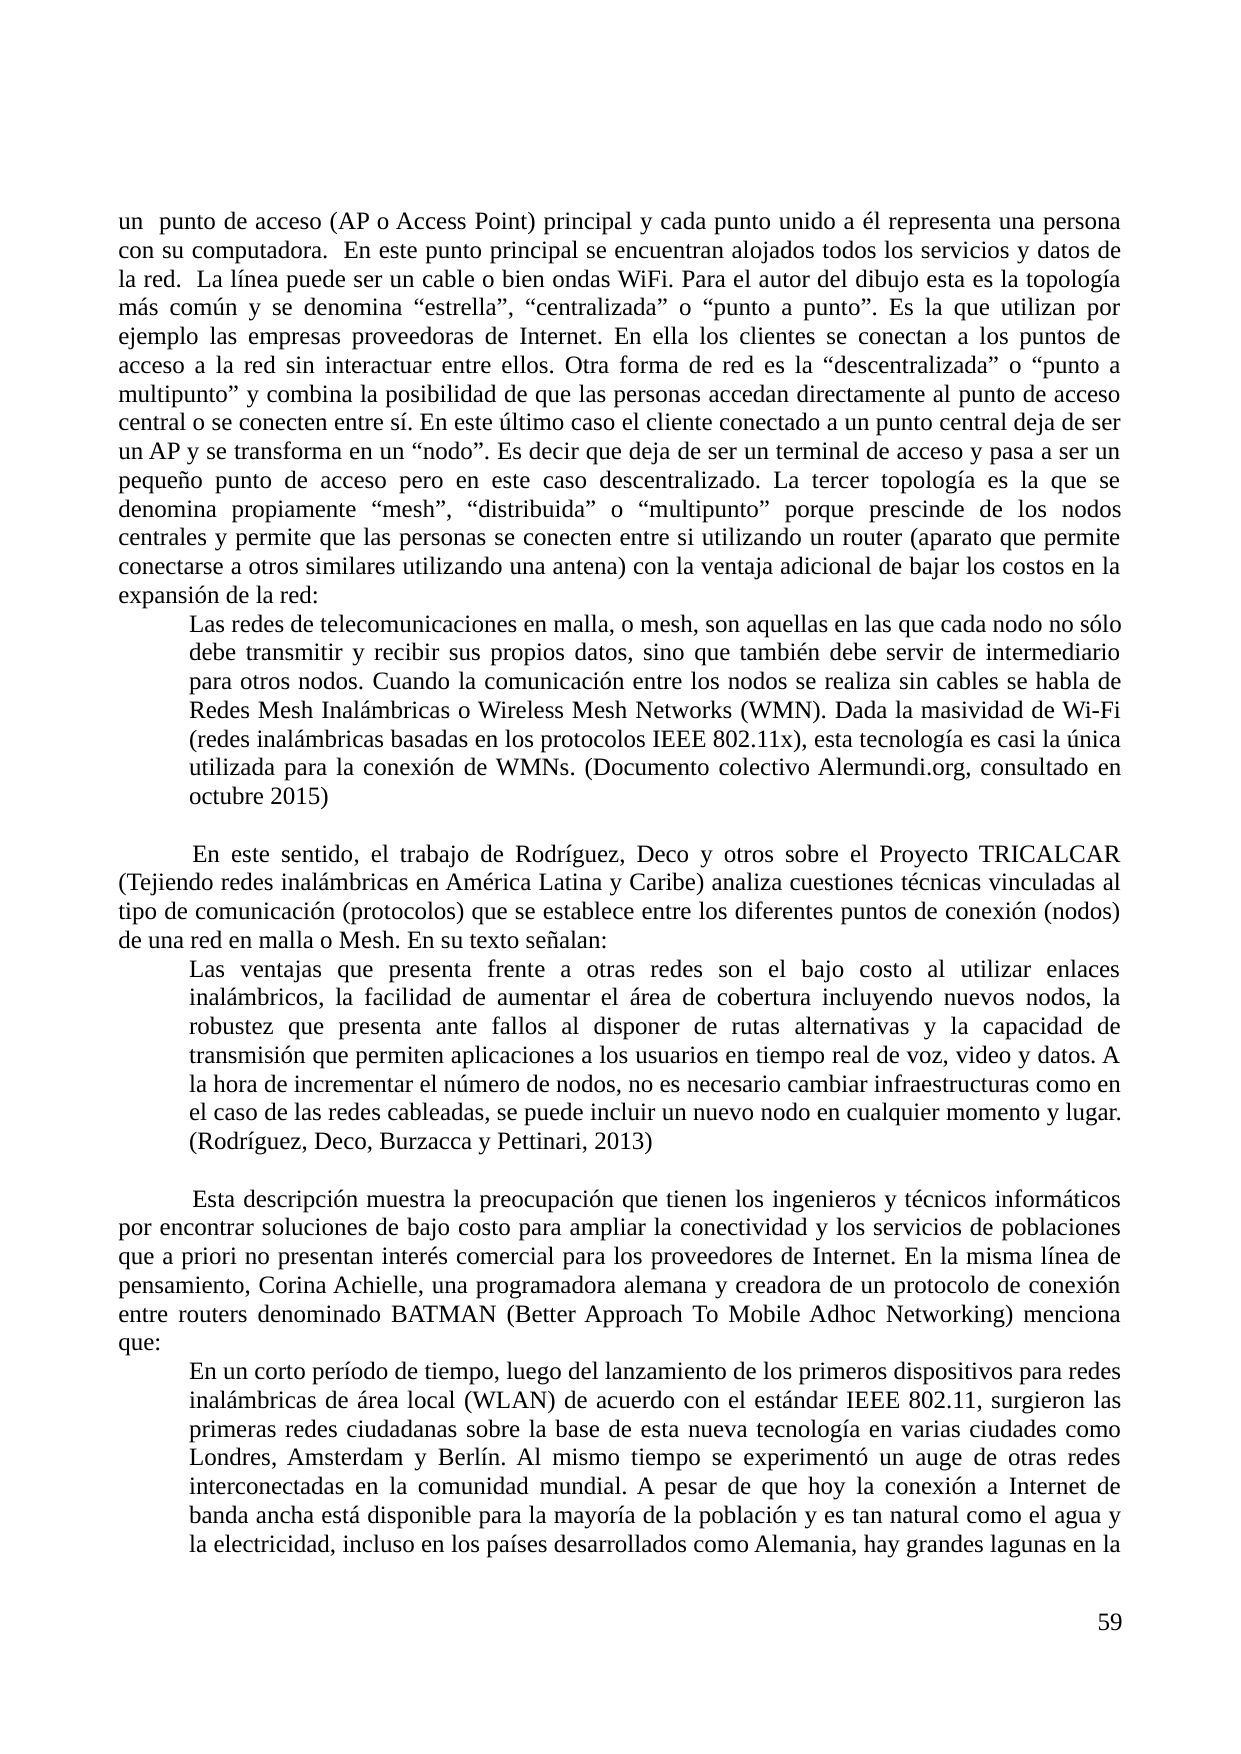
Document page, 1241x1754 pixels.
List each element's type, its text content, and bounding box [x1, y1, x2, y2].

text Esta descripción muestra la preocupación que tienen los ingenieros y técnicos informáticos por encontrar soluciones de bajo costo para ampliar la conectividad y los servicios de poblaciones que a priori no presentan interés comercial para los proveedores de Internet. En la misma línea de pensamiento, Corina Achielle, una programadora alemana y creadora de un protocolo de conexión entre routers denominado BATMAN (Better Approach To Mobile Adhoc Networking) menciona que: [118, 1184, 1122, 1356]
text En un corto período de tiempo, luego del lanzamiento de los primeros dispositivos para redes inalámbricas de área local (WLAN) de acuerdo con el estándar IEEE 802.11, surgieron las primeras redes ciudadanas sobre la base de esta nueva tecnología en varias ciudades como Londres, Amsterdam y Berlín. Al mismo tiempo se experimentó un auge de otras redes interconectadas en la comunidad mundial. A pesar de que hoy la conexión a Internet de banda ancha está disponible para la mayoría de la población y es tan natural como el agua y la electricidad, incluso en los países desarrollados como Alemania, hay grandes lagunas en la [189, 1356, 1122, 1557]
text Las redes de telecomunicaciones en malla, o mesh, son aquellas en las que cada nodo no sólo debe transmitir y recibir sus propios datos, sino que también debe servir de intermediario para otros nodos. Cuando la comunicación entre los nodos se realiza sin cables se habla de Redes Mesh Inalámbricas o Wireless Mesh Networks (WMN). Dada la masividad de Wi-Fi (redes inalámbricas basadas en los protocolos IEEE 802.11x), esta tecnología es casi la única utilizada para la conexión de WMNs. (Documento colectivo Alermundi.org, consultado en octubre 2015) [189, 609, 1122, 810]
text En este sentido, el trabajo de Rodríguez, Deco y otros sobre el Proyecto TRICALCAR (Tejiendo redes inalámbricas en América Latina y Caribe) analiza cuestiones técnicas vinculadas al tipo de comunicación (protocolos) que se establece entre los diferentes puntos de conexión (nodos) de una red en malla o Mesh. En su texto señalan: [118, 810, 1122, 954]
text Las ventajas que presenta frente a otras redes son el bajo costo al utilizar enlaces inalámbricos, la facilidad de aumentar el área de cobertura incluyendo nuevos nodos, la robustez que presenta ante fallos al disponer de rutas alternativas y la capacidad de transmisión que permiten aplicaciones a los usuarios en tiempo real de voz, video y datos. A la hora de incrementar el número de nodos, no es necesario cambiar infraestructuras como en el caso de las redes cableadas, se puede incluir un nuevo nodo en cualquier momento y lugar. (Rodríguez, Deco, Burzacca y Pettinari, 2013) [189, 954, 1122, 1155]
text un punto de acceso (AP o Access Point) principal y cada punto unido a él representa una persona con su computadora. En este punto principal se encuentran alojados todos los servicios y datos de la red. La línea puede ser un cable o bien ondas WiFi. Para el autor del dibujo esta es la topología más común y se denomina “estrella”, “centralizada” o “punto a punto”. Es la que utilizan por ejemplo las empresas proveedoras de Internet. En ella los clientes se conectan a los puntos de acceso a la red sin interactuar entre ellos. Otra forma de red es la “descentralizada” o “punto a multipunto” y combina la posibilidad de que las personas accedan directamente al punto de acceso central o se conecten entre sí. En este último caso el cliente conectado a un punto central deja de ser un AP y se transforma en un “nodo”. Es decir que deja de ser un terminal de acceso y pasa a ser un pequeño punto de acceso pero en este caso descentralizado. La tercer topología es la que se denomina propiamente “mesh”, “distribuida” o “multipunto” porque prescinde de los nodos centrales y permite que las personas se conecten entre si utilizando un router (aparato que permite conectarse a otros similares utilizando una antena) con la ventaja adicional de bajar los costos en la expansión de la red: [118, 206, 1122, 609]
